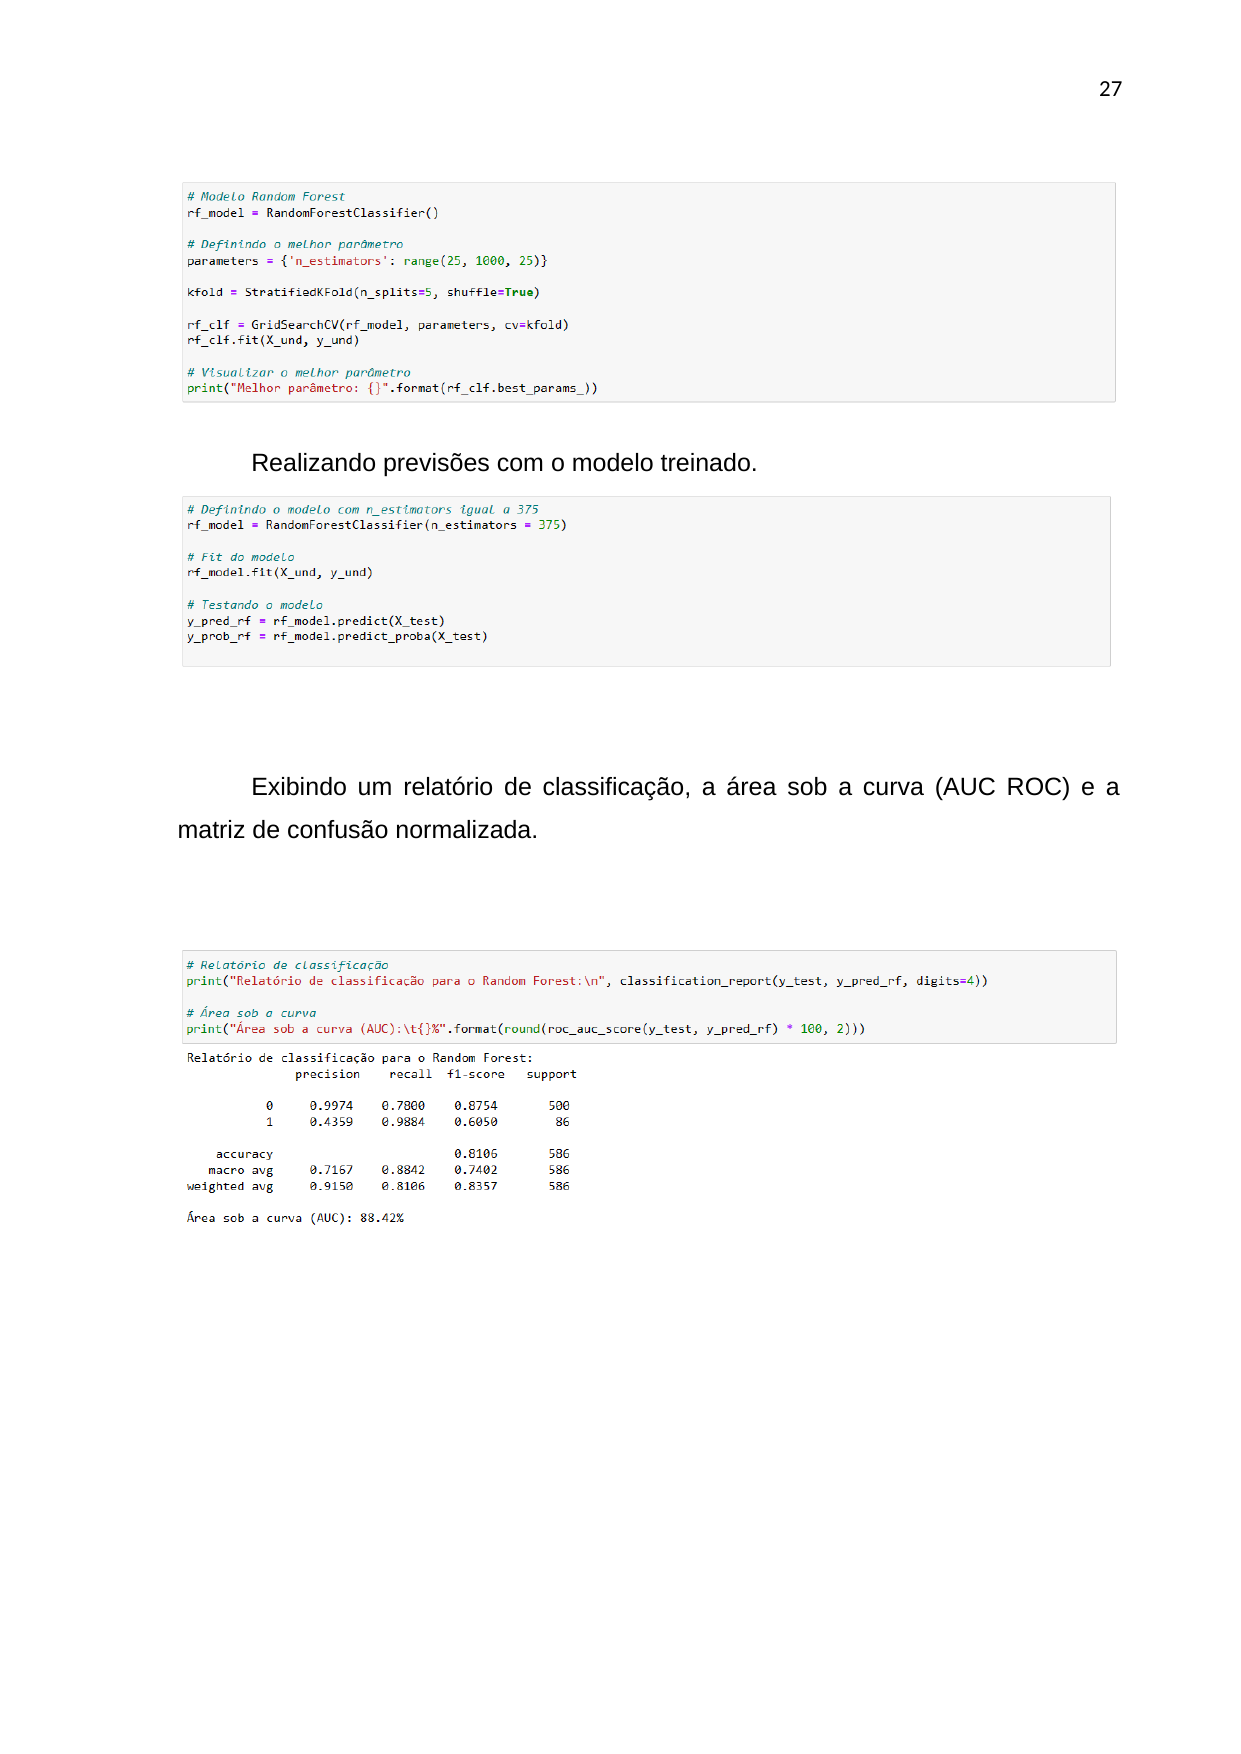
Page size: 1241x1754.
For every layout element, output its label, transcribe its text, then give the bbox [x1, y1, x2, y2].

picture [177, 491, 1123, 672]
picture [177, 945, 1123, 1237]
picture [177, 177, 1123, 406]
text Exibindo um relatório de classificação, a área sob a curva (AUC ROC) e a matriz de confusão normalizada. [177, 772, 1122, 844]
text Realizando previsões com o modelo treinado. [177, 448, 1122, 477]
